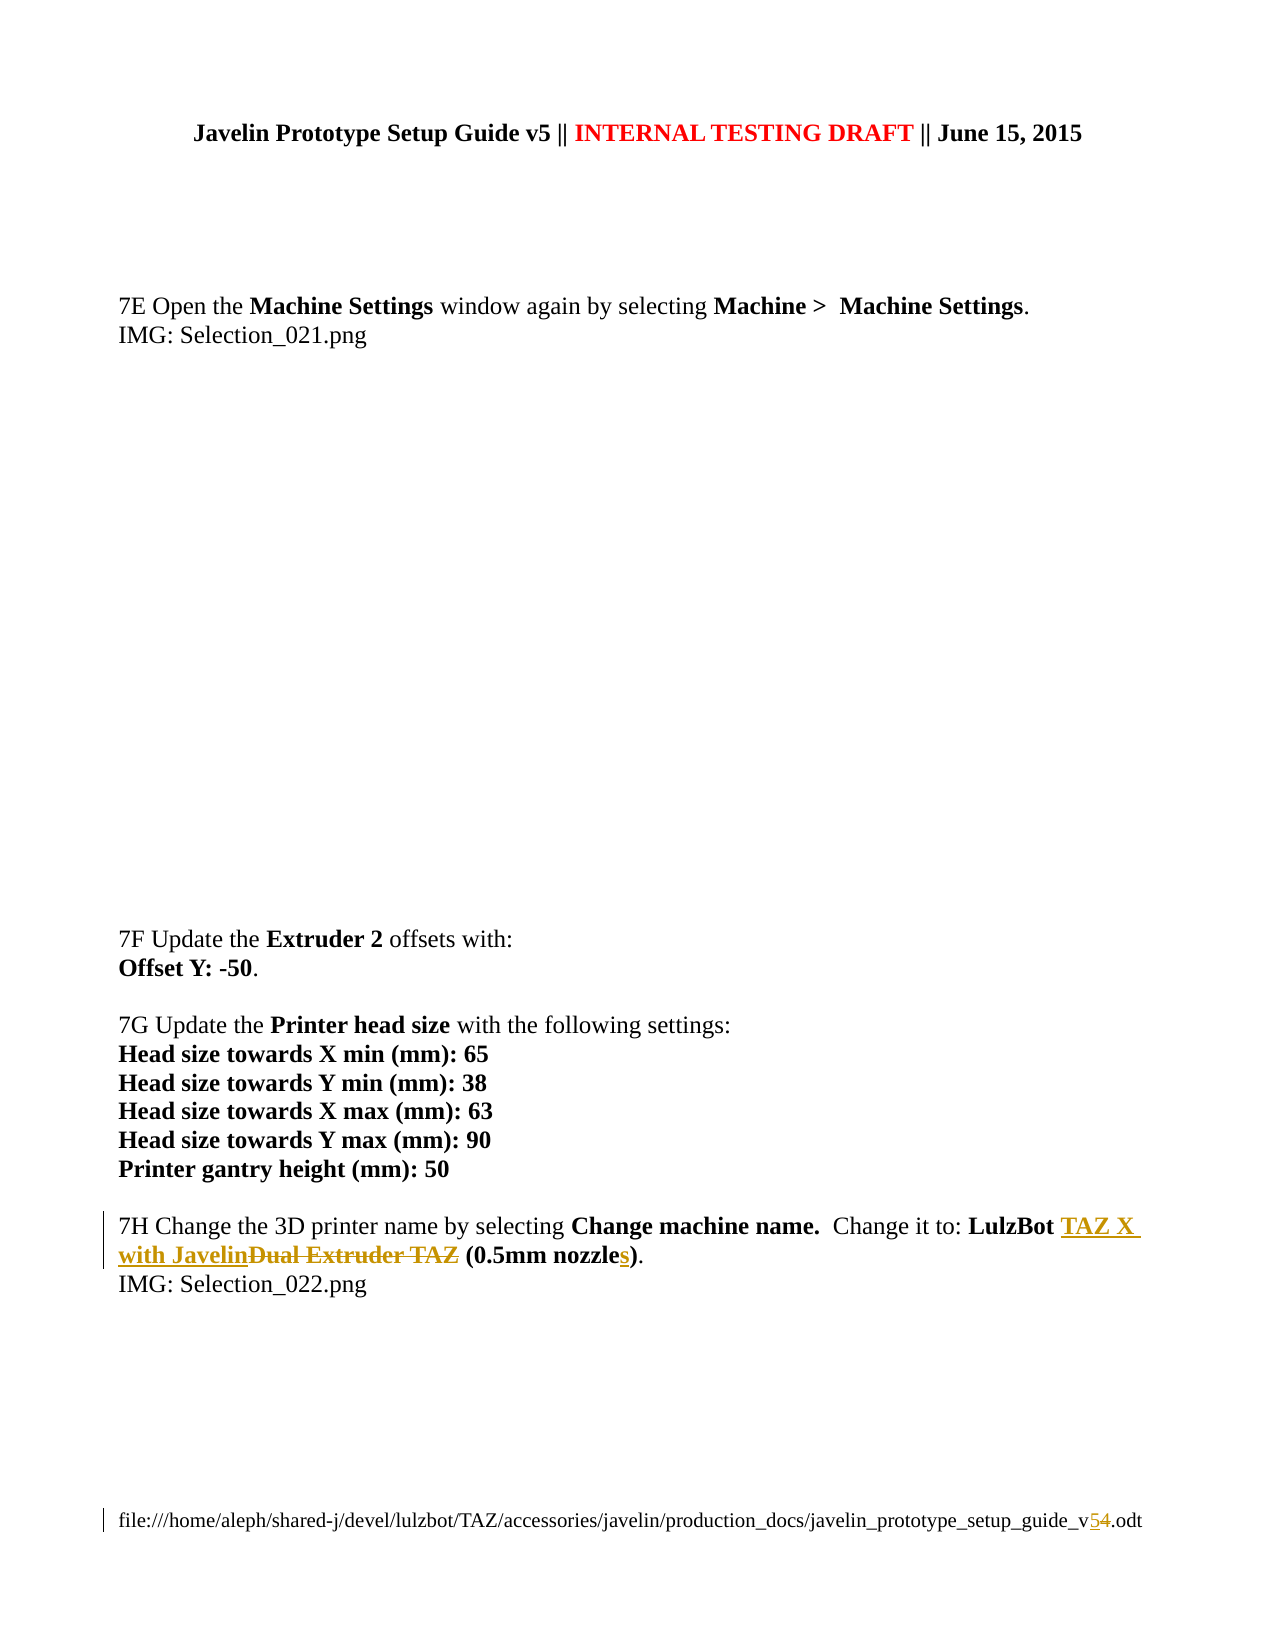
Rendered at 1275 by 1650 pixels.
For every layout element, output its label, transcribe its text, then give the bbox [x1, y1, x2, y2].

text Head size towards X min (mm): 65 [118, 1039, 1157, 1068]
text Head size towards Y max (mm): 90 [118, 1125, 1157, 1154]
text 7F Update the Extruder 2 offsets with: [118, 924, 1157, 953]
text 7H Change the 3D printer name by selecting Change machine name. Change it to: LulzBot TAZ X with Javelin (0.5mm nozzles). [118, 1211, 1157, 1269]
text 7G Update the Printer head size with the following settings: [118, 1010, 1157, 1039]
text IMG: Selection_021.png [118, 320, 1157, 349]
text Printer gantry height (mm): 50 [118, 1154, 1157, 1183]
text 7E Open the Machine Settings window again by selecting Machine > Machine Settings. [118, 291, 1157, 320]
text Offset Y: -50. [118, 953, 1157, 981]
text IMG: Selection_022.png [118, 1269, 1157, 1298]
text Head size towards Y min (mm): 38 [118, 1068, 1157, 1096]
text Head size towards X max (mm): 63 [118, 1096, 1157, 1125]
